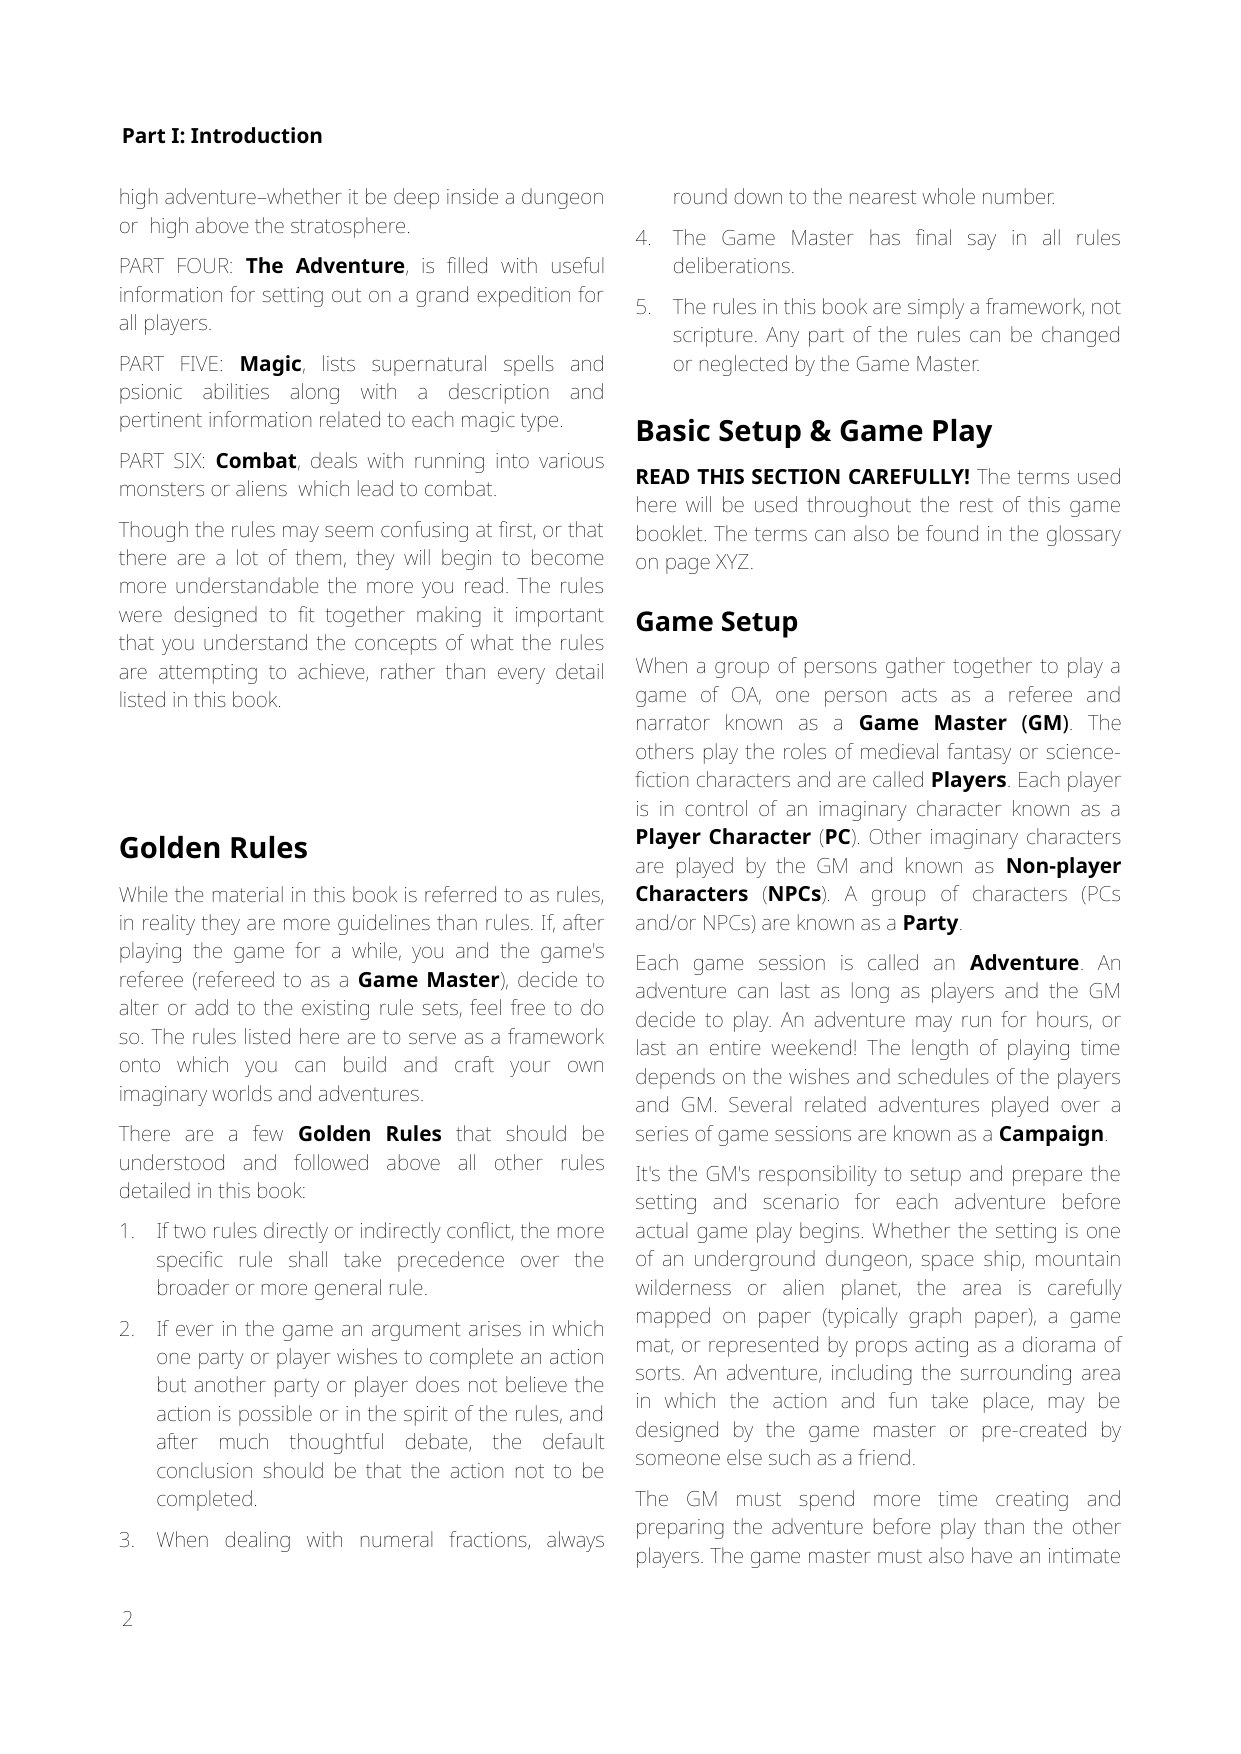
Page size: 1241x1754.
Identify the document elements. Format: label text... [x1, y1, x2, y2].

text Though the rules may seem confusing at first, or that there are a lot of them, they will begin to become more understandable the more you read. The rules were designed to fit together making it important that you understand the concepts of what the rules are attempting to achieve, rather than every detail listed in this book. [118, 515, 605, 714]
text It's the GM's responsibility to setup and prepare the setting and scenario for each adventure before actual game play begins. Whether the setting is one of an underground dungeon, space ship, mountain wilderness or alien planet, the area is carefully mapped on paper (typically graph paper), a game mat, or represented by props acting as a diorama of sorts. An adventure, including the surrounding area in which the action and fun take place, may be designed by the game master or pre-created by someone else such as a friend. [635, 1159, 1122, 1472]
text PART FIVE: Magic, lists supernatural spells and psionic abilities along with a description and pertinent information related to each magic type. [118, 349, 605, 434]
text There are a few Golden Rules that should be understood and followed above all other rules detailed in this book: [118, 1119, 605, 1204]
list If ever in the game an argument arises in which one party or player wishes to complete an action but another party or player does not believe the action is possible or in the spirit of the rules, and after much thoughtful debate, the default conclusion should be that the action not to be completed. [118, 1314, 605, 1513]
subtitle Golden Rules [118, 827, 605, 867]
subtitle Basic Setup & Game Play [635, 410, 1122, 449]
text high adventure–whether it be deep inside a dungeon or high above the stratosphere. [118, 182, 605, 239]
list round down to the nearest whole number. [635, 182, 1122, 211]
text PART SIX: Combat, deals with running into various monsters or aliens which lead to combat. [118, 446, 605, 503]
list When dealing with numeral fractions, always [118, 1525, 605, 1553]
text When a group of persons gather together to play a game of OA, one person acts as a referee and narrator known as a Game Master (GM). The others play the roles of medieval fantasy or science-fiction characters and are called Players. Each player is in control of an imaginary character known as a Player Character (PC). Other imaginary characters are played by the GM and known as Non-player Characters (NPCs). A group of characters (PCs and/or NPCs) are known as a Party. [635, 652, 1122, 936]
list The rules in this book are simply a framework, not scripture. Any part of the rules can be changed or neglected by the Game Master. [635, 292, 1122, 377]
text READ THIS SECTION CAREFULLY! The terms used here will be used throughout the rest of this game booklet. The terms can also be found in the glossary on page XYZ. [635, 462, 1122, 576]
text Each game session is called an Adventure. An adventure can last as long as players and the GM decide to play. An adventure may run for hours, or last an entire weekend! The length of playing time depends on the wishes and schedules of the players and GM. Several related adventures played over a series of game sessions are known as a Campaign. [635, 948, 1122, 1147]
text While the material in this book is referred to as rules, in reality they are more guidelines than rules. If, after playing the game for a while, you and the game's referee (refereed to as a Game Master), decide to alter or add to the existing rule sets, feel free to do so. The rules listed here are to serve as a framework onto which you can build and craft your own imaginary worlds and adventures. [118, 880, 605, 1107]
text PART FOUR: The Adventure, is filled with useful information for setting out on a grand expedition for all players. [118, 251, 605, 337]
list If two rules directly or indirectly conflict, the more specific rule shall take precedence over the broader or more general rule. [118, 1216, 605, 1302]
text The GM must spend more time creating and preparing the adventure before play than the other players. The game master must also have an intimate [635, 1484, 1122, 1569]
list The Game Master has final say in all rules deliberations. [635, 223, 1122, 280]
text Game Setup [635, 603, 1122, 640]
